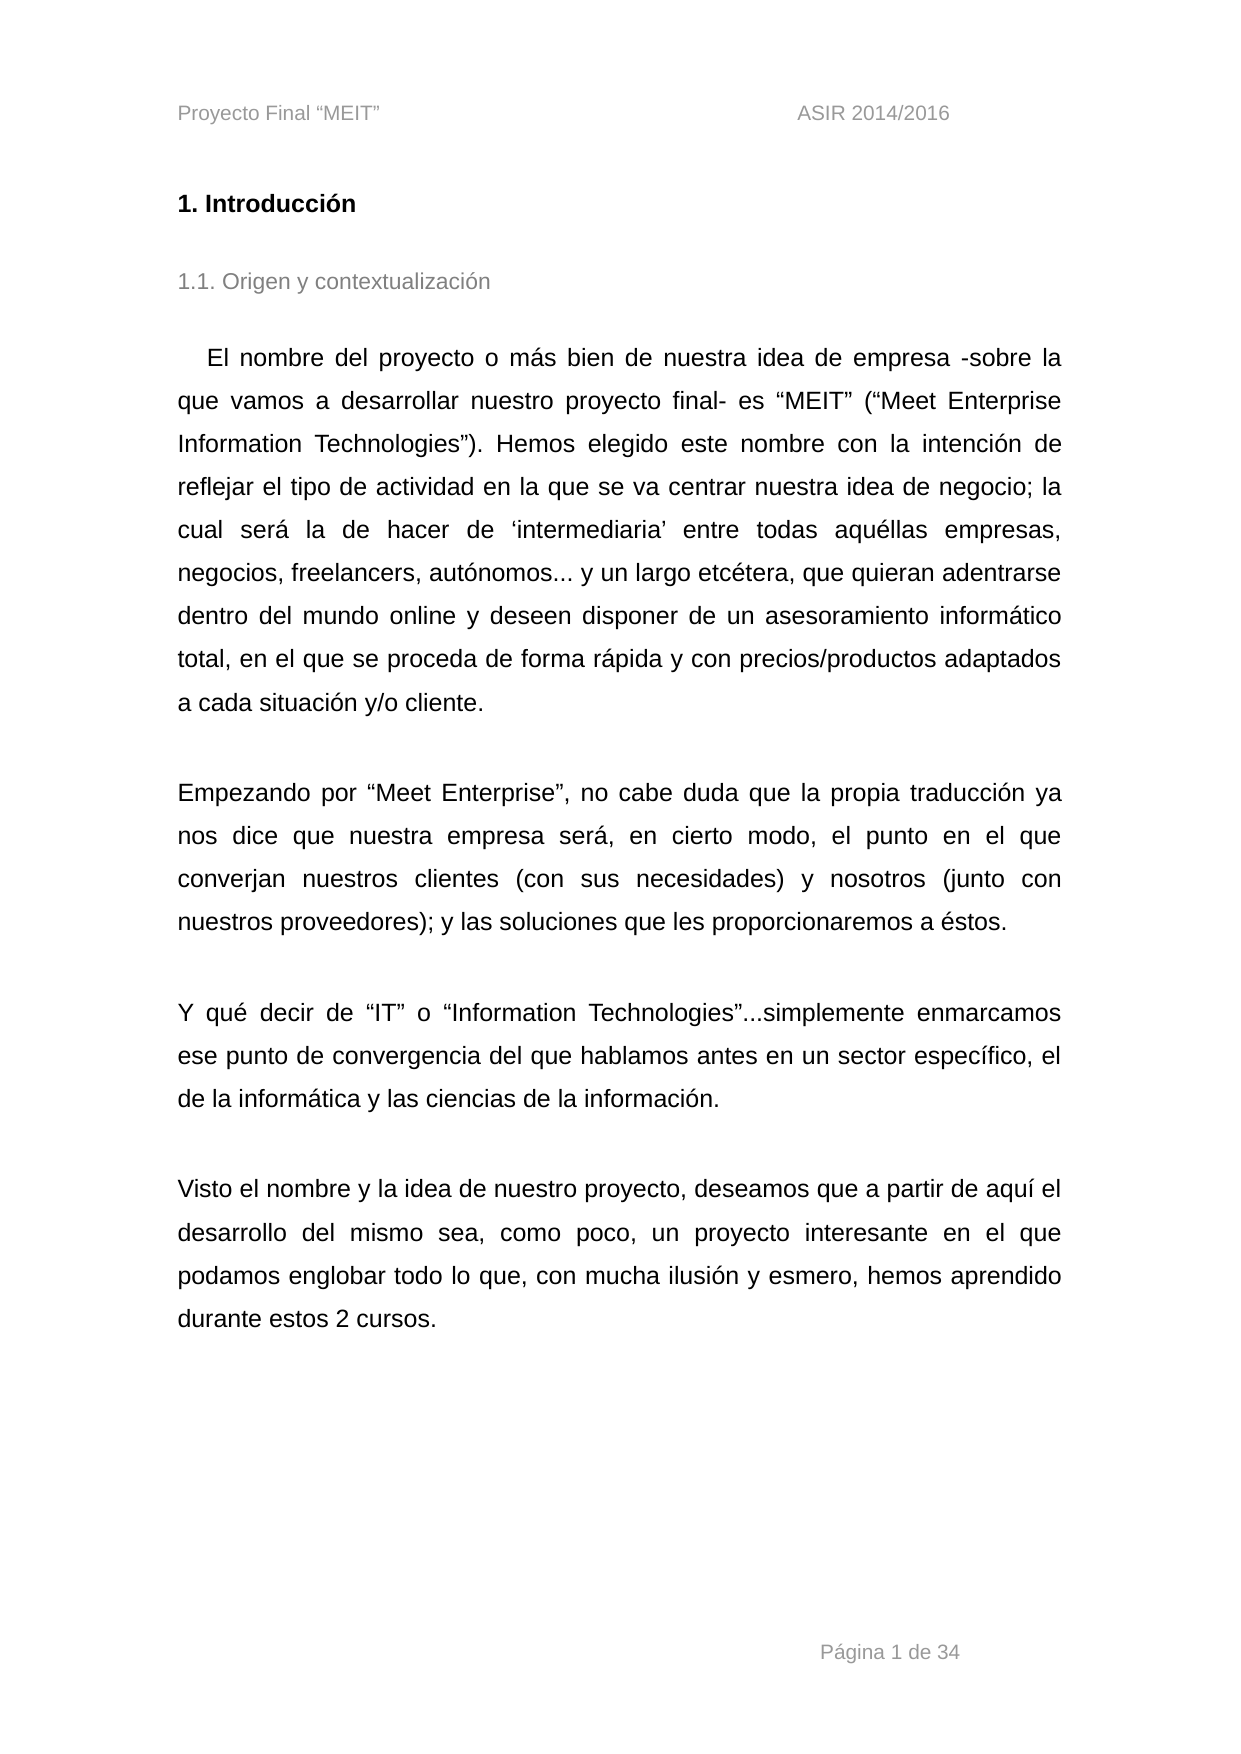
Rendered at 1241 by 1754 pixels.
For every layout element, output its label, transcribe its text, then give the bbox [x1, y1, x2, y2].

text Empezando por “Meet Enterprise”, no cabe duda que la propia traducción ya nos dice que nuestra empresa será, en cierto modo, el punto en el que converjan nuestros clientes (con sus necesidades) y nosotros (junto con nuestros proveedores); y las soluciones que les proporcionaremos a éstos. [177, 778, 1063, 936]
text El nombre del proyecto o más bien de nuestra idea de empresa -sobre la que vamos a desarrollar nuestro proyecto final- es “MEIT” (“Meet Enterprise Information Technologies”). Hemos elegido este nombre con la intención de reflejar el tipo de actividad en la que se va centrar nuestra idea de negocio; la cual será la de hacer de ‘intermediaria’ entre todas aquéllas empresas, negocios, freelancers, autónomos... y un largo etcétera, que quieran adentrarse dentro del mundo online y deseen disponer de un asesoramiento informático total, en el que se proceda de forma rápida y con precios/productos adaptados a cada situación y/o cliente. [177, 343, 1063, 716]
text Y qué decir de “IT” o “Information Technologies”...simplemente enmarcamos ese punto de convergencia del que hablamos antes en un sector específico, el de la informática y las ciencias de la información. [177, 998, 1063, 1113]
subtitle 1.1. Origen y contextualización [177, 268, 1063, 294]
subtitle 1. Introducción [177, 189, 1063, 218]
text Visto el nombre y la idea de nuestro proyecto, deseamos que a partir de aquí el desarrollo del mismo sea, como poco, un proyecto interesante en el que podamos englobar todo lo que, con mucha ilusión y esmero, hemos aprendido durante estos 2 cursos. [177, 1174, 1063, 1333]
